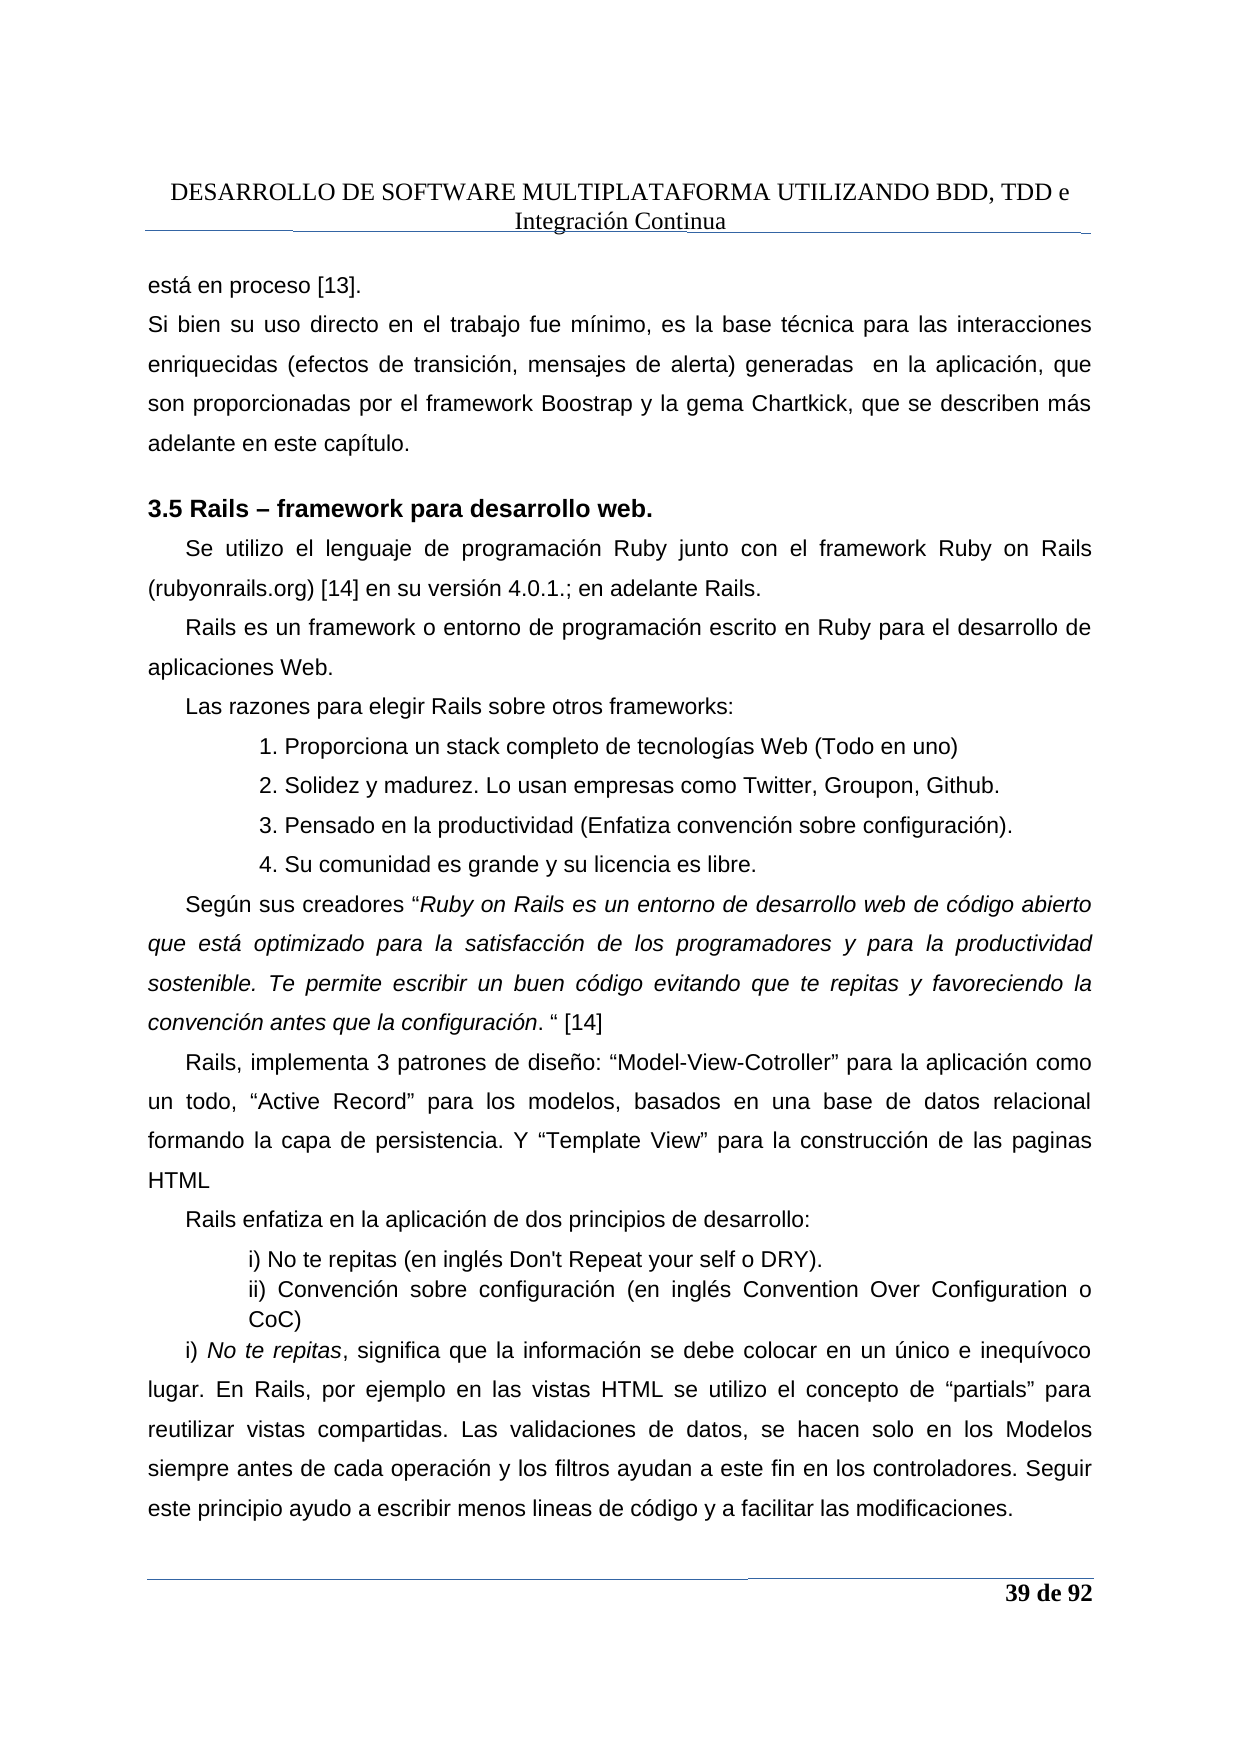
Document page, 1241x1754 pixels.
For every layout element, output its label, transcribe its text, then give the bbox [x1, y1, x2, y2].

text 2. Solidez y madurez. Lo usan empresas como Twitter, Groupon, Github. [221, 772, 1093, 798]
text Según sus creadores “Ruby on Rails es un entorno de desarrollo web de código abierto que está optimizado para la satisfacción de los programadores y para la productividad sostenible. Te permite escribir un buen código evitando que te repitas y favoreciendo la convención antes que la configuración. “ [14] [148, 891, 1093, 1035]
text i) No te repitas (en inglés Don't Repeat your self o DRY). [248, 1246, 1093, 1272]
subtitle 3.5 Rails – framework para desarrollo web. [148, 494, 1093, 523]
text i) No te repitas, significa que la información se debe colocar en un único e inequívoco lugar. En Rails, por ejemplo en las vistas HTML se utilizo el concepto de “partials” para reutilizar vistas compartidas. Las validaciones de datos, se hacen solo en los Modelos siempre antes de cada operación y los filtros ayudan a este fin en los controladores. Seguir este principio ayudo a escribir menos lineas de código y a facilitar las modificaciones. [148, 1337, 1093, 1521]
text Rails, implementa 3 patrones de diseño: “Model-View-Cotroller” para la aplicación como un todo, “Active Record” para los modelos, basados en una base de datos relacional formando la capa de persistencia. Y “Template View” para la construcción de las paginas HTML [148, 1048, 1093, 1193]
text 4. Su comunidad es grande y su licencia es libre. [221, 851, 1093, 877]
text está en proceso [13]. [148, 272, 1093, 298]
text ii) Convención sobre configuración (en inglés Convention Over Configuration o CoC) [248, 1276, 1093, 1333]
text Se utilizo el lenguaje de programación Ruby junto con el framework Ruby on Rails (rubyonrails.org) [14] en su versión 4.0.1.; en adelante Rails. [148, 535, 1093, 601]
text 1. Proporciona un stack completo de tecnologías Web (Todo en uno) [221, 733, 1093, 759]
text Si bien su uso directo en el trabajo fue mínimo, es la base técnica para las interacciones enriquecidas (efectos de transición, mensajes de alerta) generadas en la aplicación, que son proporcionadas por el framework Boostrap y la gema Chartkick, que se describen más adelante en este capítulo. [148, 311, 1093, 456]
text Las razones para elegir Rails sobre otros frameworks: [148, 693, 1093, 719]
text Rails enfatiza en la aplicación de dos principios de desarrollo: [148, 1206, 1093, 1233]
text Rails es un framework o entorno de programación escrito en Ruby para el desarrollo de aplicaciones Web. [148, 614, 1093, 680]
text 3. Pensado en la productividad (Enfatiza convención sobre configuración). [221, 812, 1093, 838]
